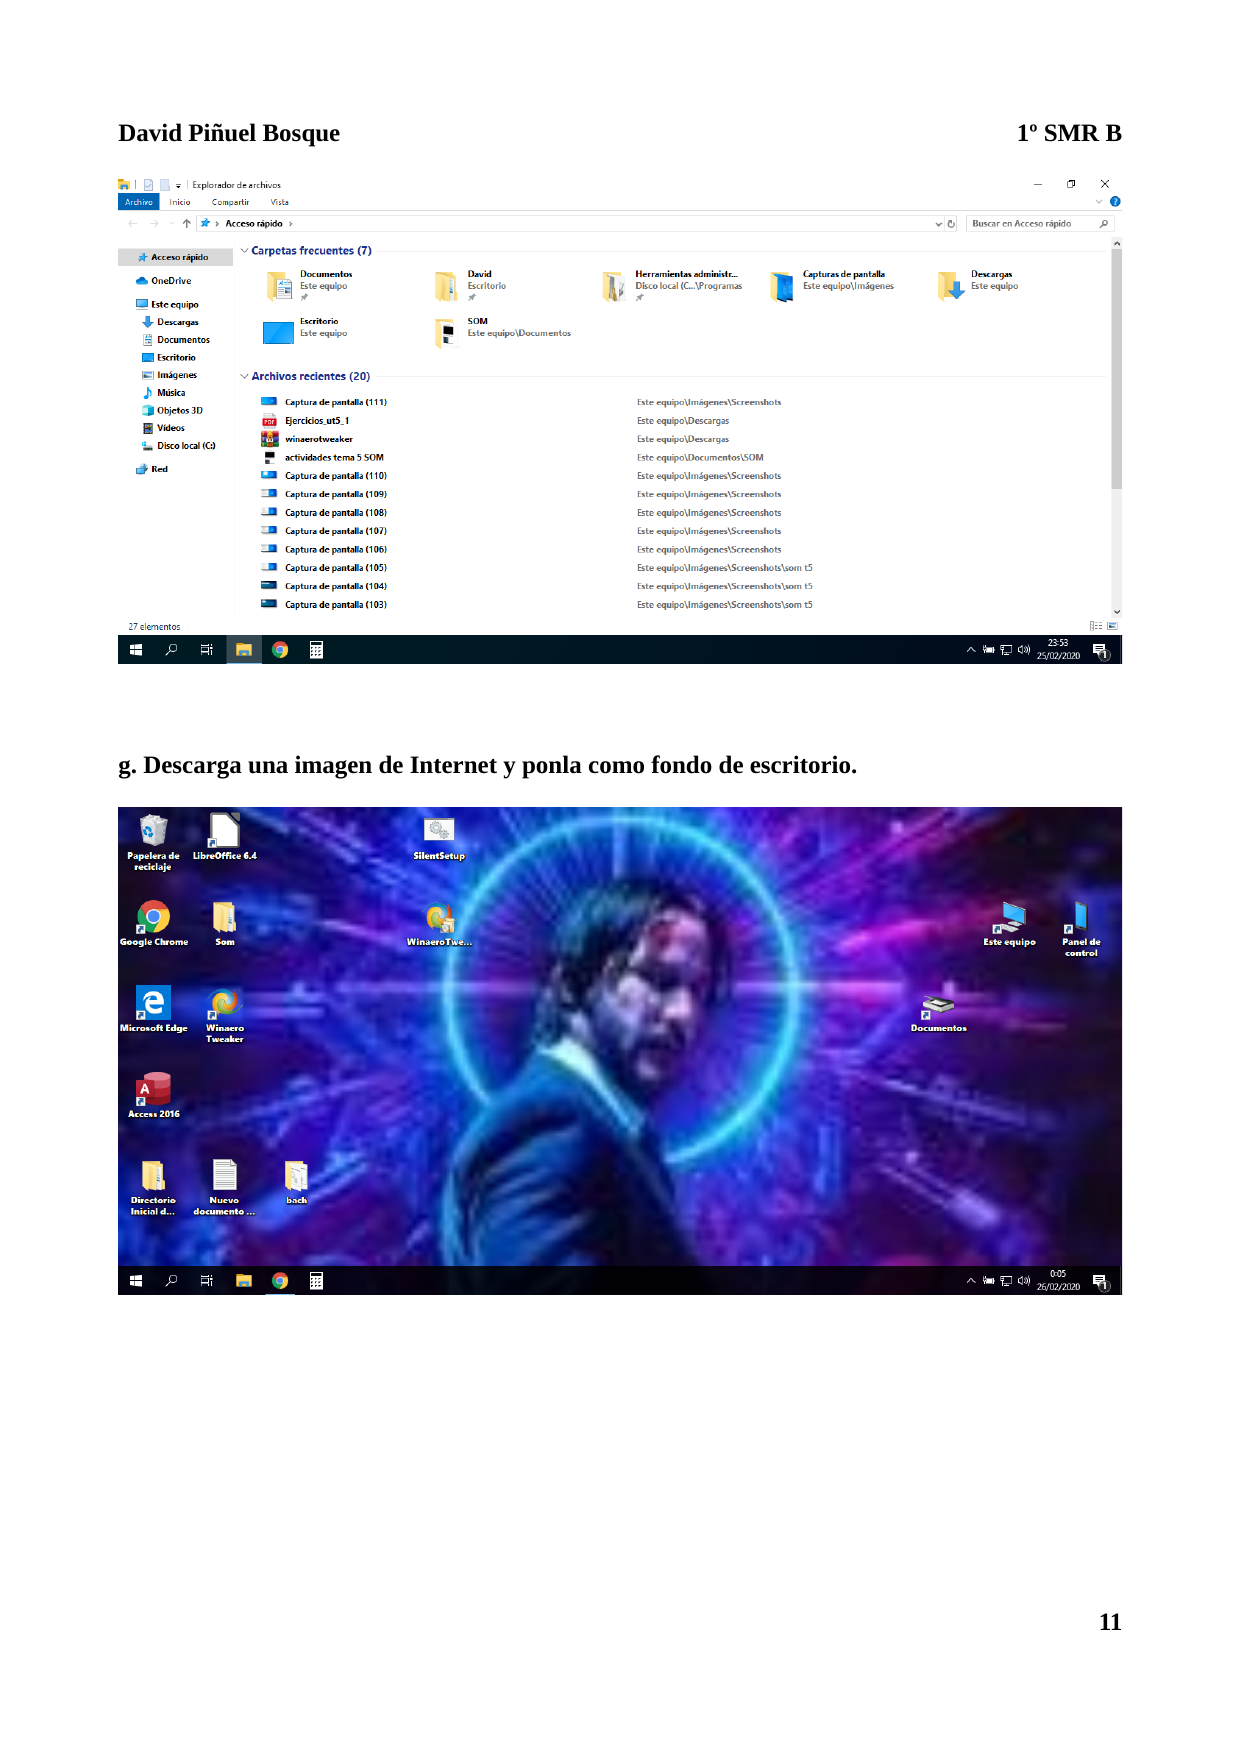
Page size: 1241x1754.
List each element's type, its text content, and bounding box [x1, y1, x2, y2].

picture [118, 807, 1123, 1295]
text g. Descarga una imagen de Internet y ponla como fondo de escritorio. [118, 750, 1122, 778]
picture [118, 176, 1123, 664]
